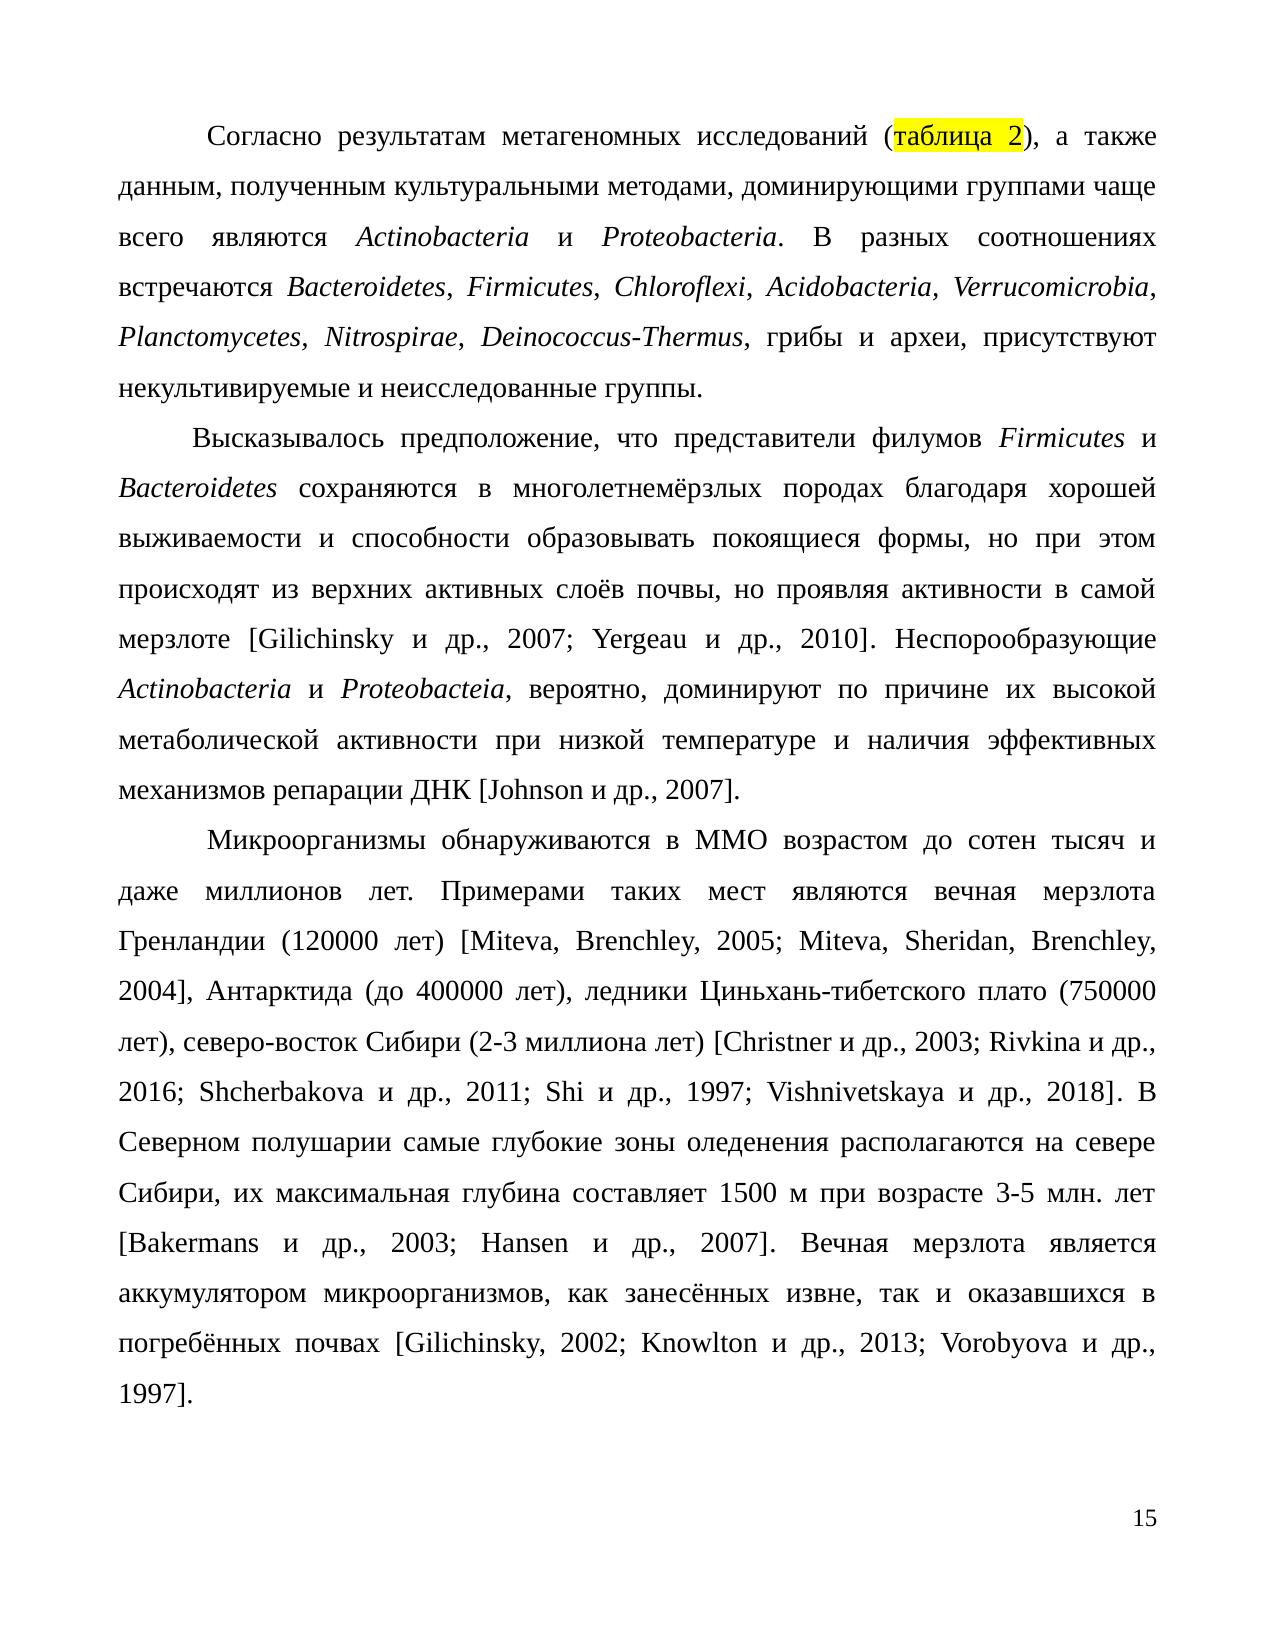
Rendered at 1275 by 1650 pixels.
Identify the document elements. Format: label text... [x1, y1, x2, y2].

text Высказывалось предположение, что представители филумов Firmicutes и Bacteroidetes сохраняются в многолетнемёрзлых породах благодаря хорошей выживаемости и способности образовывать покоящиеся формы, но при этом происходят из верхних активных слоёв почвы, но проявляя активности в самой мерзлоте [Gilichinsky и др., 2007; Yergeau и др., 2010]. Неспорообразующие Actinobacteria и Proteobacteia, вероятно, доминируют по причине их высокой метаболической активности при низкой температуре и наличия эффективных механизмов репарации ДНК [Johnson и др., 2007]⁠. [118, 420, 1157, 806]
text Согласно результатам метагеномных исследований (таблица 2), а также данным, полученным культуральными методами, доминирующими группами чаще всего являются Actinobacteria и Proteobacteria. В разных соотношениях встречаются Bacteroidetes, Firmicutes, Chloroflexi, Acidobacteria, Verrucomicrobia, Planctomycetes, Nitrospirae, Deinococcus-Thermus, грибы и археи, присутствуют некультивируемые и неисследованные группы. [118, 118, 1157, 403]
text Микроорганизмы обнаруживаются в ММО возрастом до сотен тысяч и даже миллионов лет. Примерами таких мест являются вечная мерзлота Гренландии (120000 лет) [Miteva, Brenchley, 2005; Miteva, Sheridan, Brenchley, 2004]⁠, Антарктида (до 400000 лет), ледники Циньхань-тибетского плато (750000 лет), северо-восток Сибири (2-3 миллиона лет) [Christner и др., 2003; Rivkina и др., 2016; Shcherbakova и др., 2011; Shi и др., 1997; Vishnivetskaya и др., 2018]⁠⁠. В Северном полушарии самые глубокие зоны оледенения располагаются на севере Сибири, их максимальная глубина составляет 1500 м при возрасте 3-5 млн. лет [Bakermans и др., 2003; Hansen и др., 2007]⁠. Вечная мерзлота является аккумулятором микроорганизмов, как занесённых извне, так и оказавшихся в погребённых почвах [Gilichinsky, 2002; Knowlton и др., 2013; Vorobyova и др., 1997]⁠. [118, 822, 1157, 1409]
